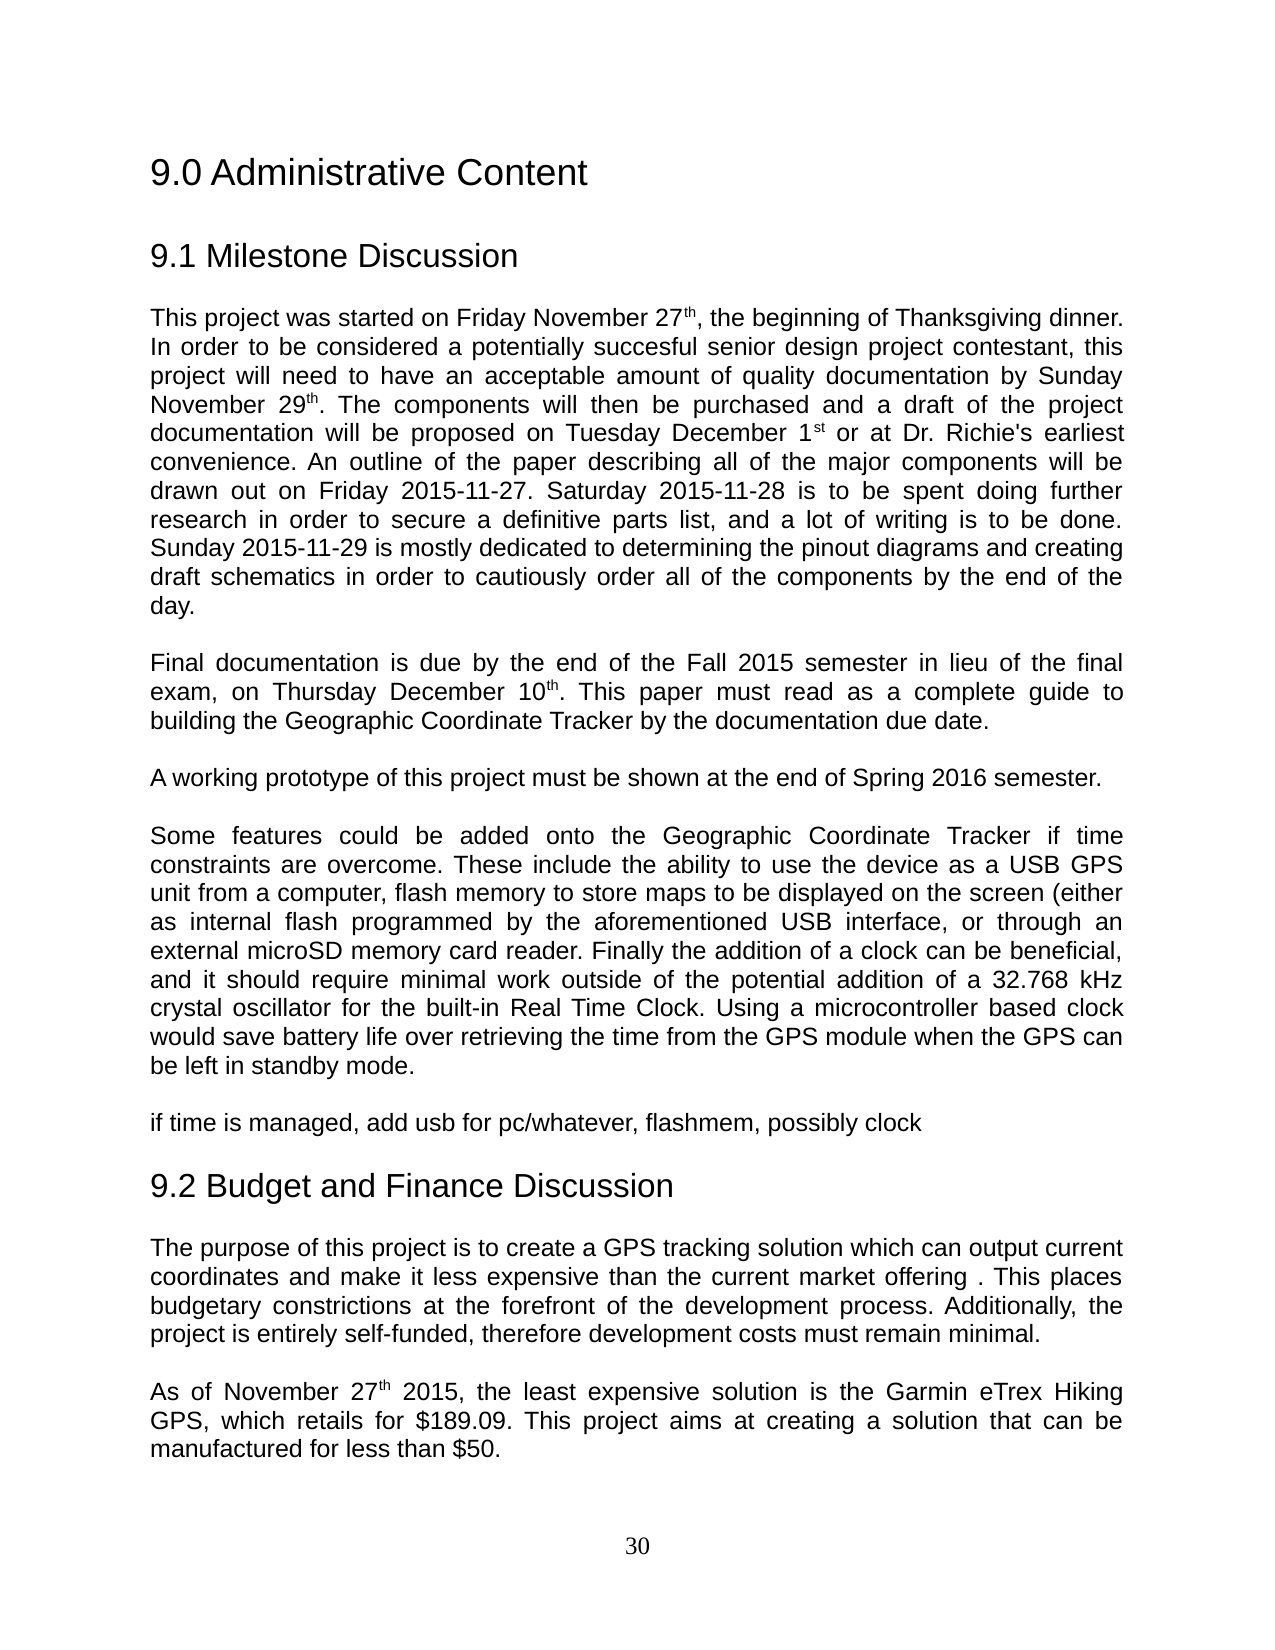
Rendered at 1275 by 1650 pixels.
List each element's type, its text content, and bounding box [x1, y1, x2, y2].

text Some features could be added onto the Geographic Coordinate Tracker if time constraints are overcome. These include the ability to use the device as a USB GPS unit from a computer, flash memory to store maps to be displayed on the screen (either as internal flash programmed by the aforementioned USB interface, or through an external microSD memory card reader. Finally the addition of a clock can be beneficial, and it should require minimal work outside of the potential addition of a 32.768 kHz crystal oscillator for the built-in Real Time Clock. Using a microcontroller based clock would save battery life over retrieving the time from the GPS module when the GPS can be left in standby mode. [150, 821, 1125, 1080]
text if time is managed, add usb for pc/whatever, flashmem, possibly clock [150, 1108, 1125, 1137]
text 9.1 Milestone Discussion [150, 236, 1125, 275]
text 9.2 Budget and Finance Discussion [150, 1166, 1125, 1204]
text Final documentation is due by the end of the Fall 2015 semester in lieu of the final exam, on Thursday December 10th. This paper must read as a complete guide to building the Geographic Coordinate Tracker by the documentation due date. [150, 648, 1125, 735]
text 9.0 Administrative Content [150, 150, 1125, 193]
text This project was started on Friday November 27th, the beginning of Thanksgiving dinner. In order to be considered a potentially succesful senior design project contestant, this project will need to have an acceptable amount of quality documentation by Sunday November 29th. The components will then be purchased and a draft of the project documentation will be proposed on Tuesday December 1st or at Dr. Richie's earliest convenience. An outline of the paper describing all of the major components will be drawn out on Friday 2015-11-27. Saturday 2015-11-28 is to be spent doing further research in order to secure a definitive parts list, and a lot of writing is to be done. Sunday 2015-11-29 is mostly dedicated to determining the pinout diagrams and creating draft schematics in order to cautiously order all of the components by the end of the day. [150, 303, 1125, 620]
text As of November 27th 2015, the least expensive solution is the Garmin eTrex Hiking GPS, which retails for $189.09. This project aims at creating a solution that can be manufactured for less than $50. [150, 1377, 1125, 1463]
text The purpose of this project is to create a GPS tracking solution which can output current coordinates and make it less expensive than the current market offering . This places budgetary constrictions at the forefront of the development process. Additionally, the project is entirely self-funded, therefore development costs must remain minimal. [150, 1233, 1125, 1348]
text A working prototype of this project must be shown at the end of Spring 2016 semester. [150, 763, 1125, 792]
